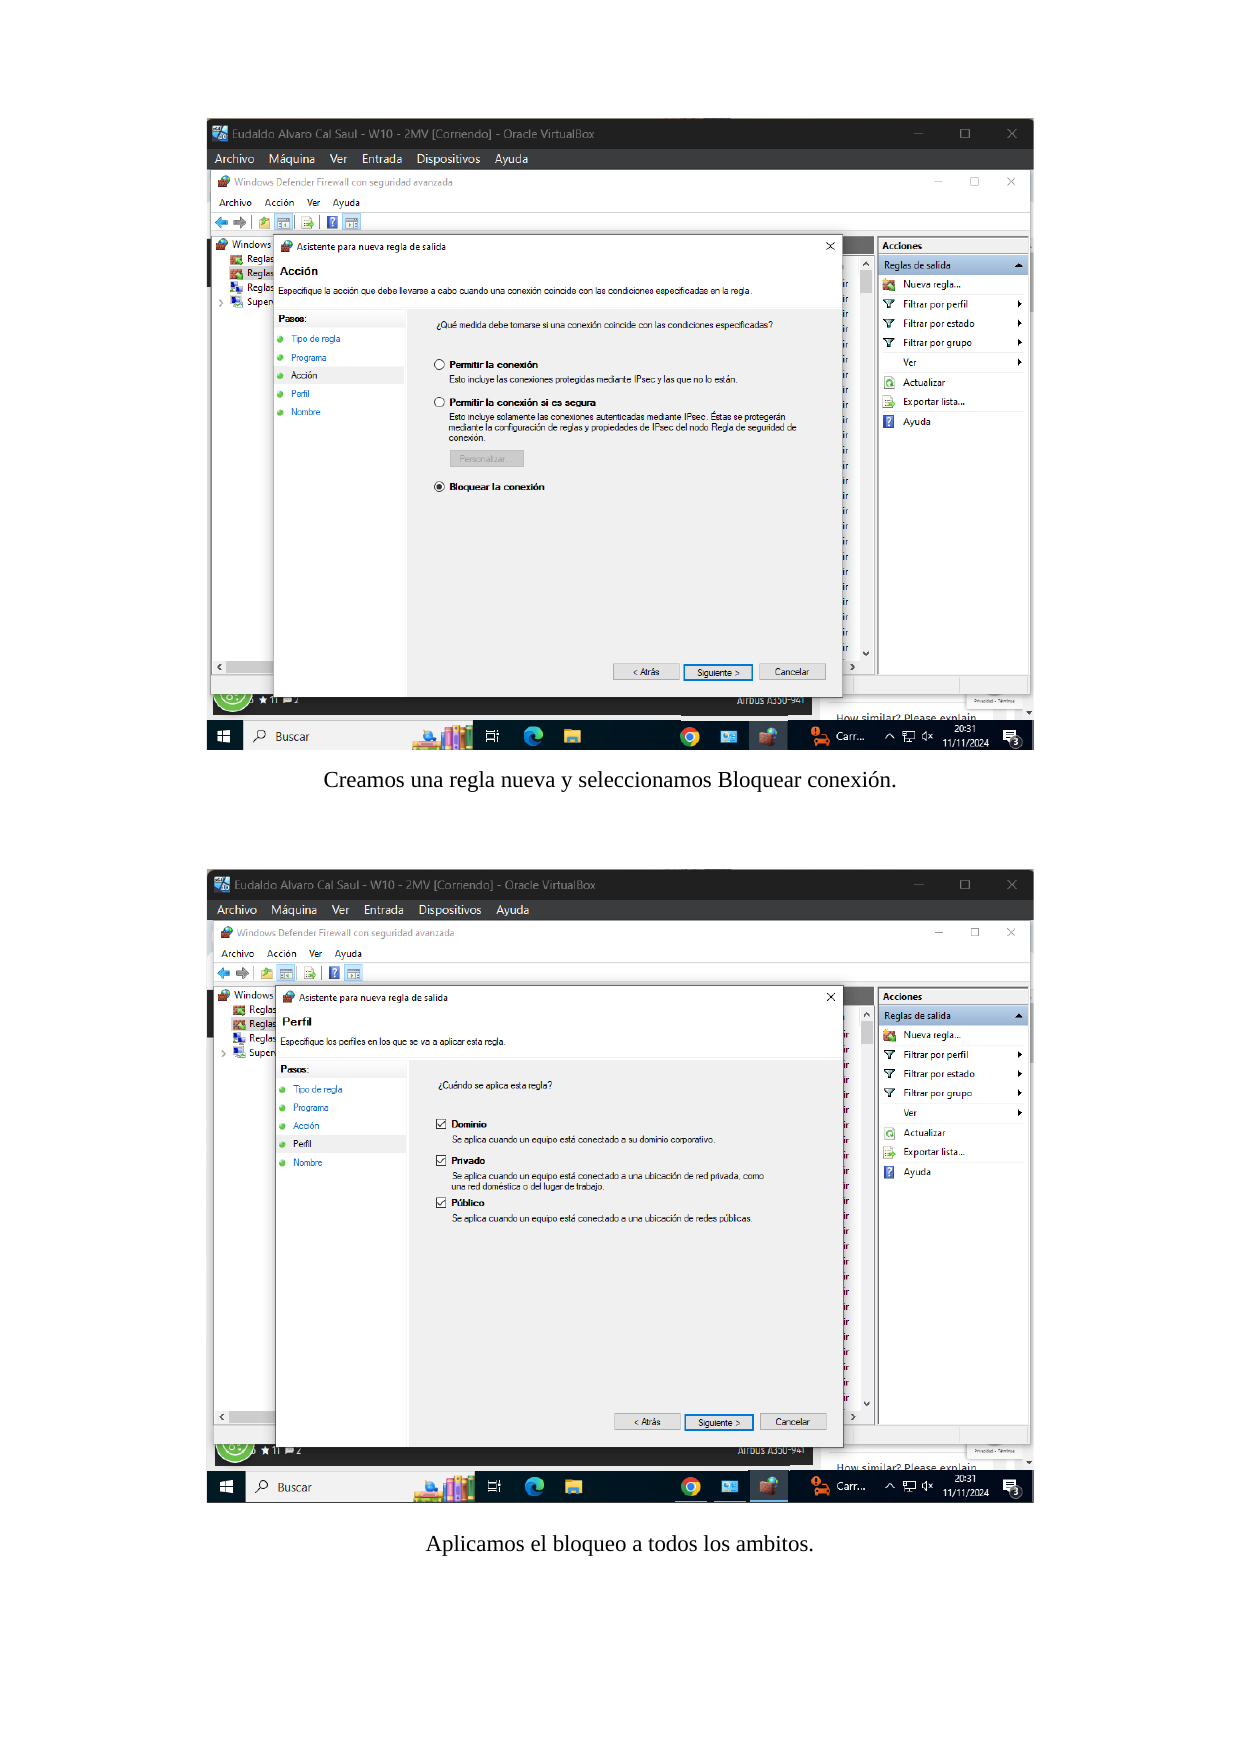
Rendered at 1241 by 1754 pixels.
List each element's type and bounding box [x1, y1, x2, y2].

picture [206, 118, 1034, 750]
picture [206, 869, 1034, 1503]
